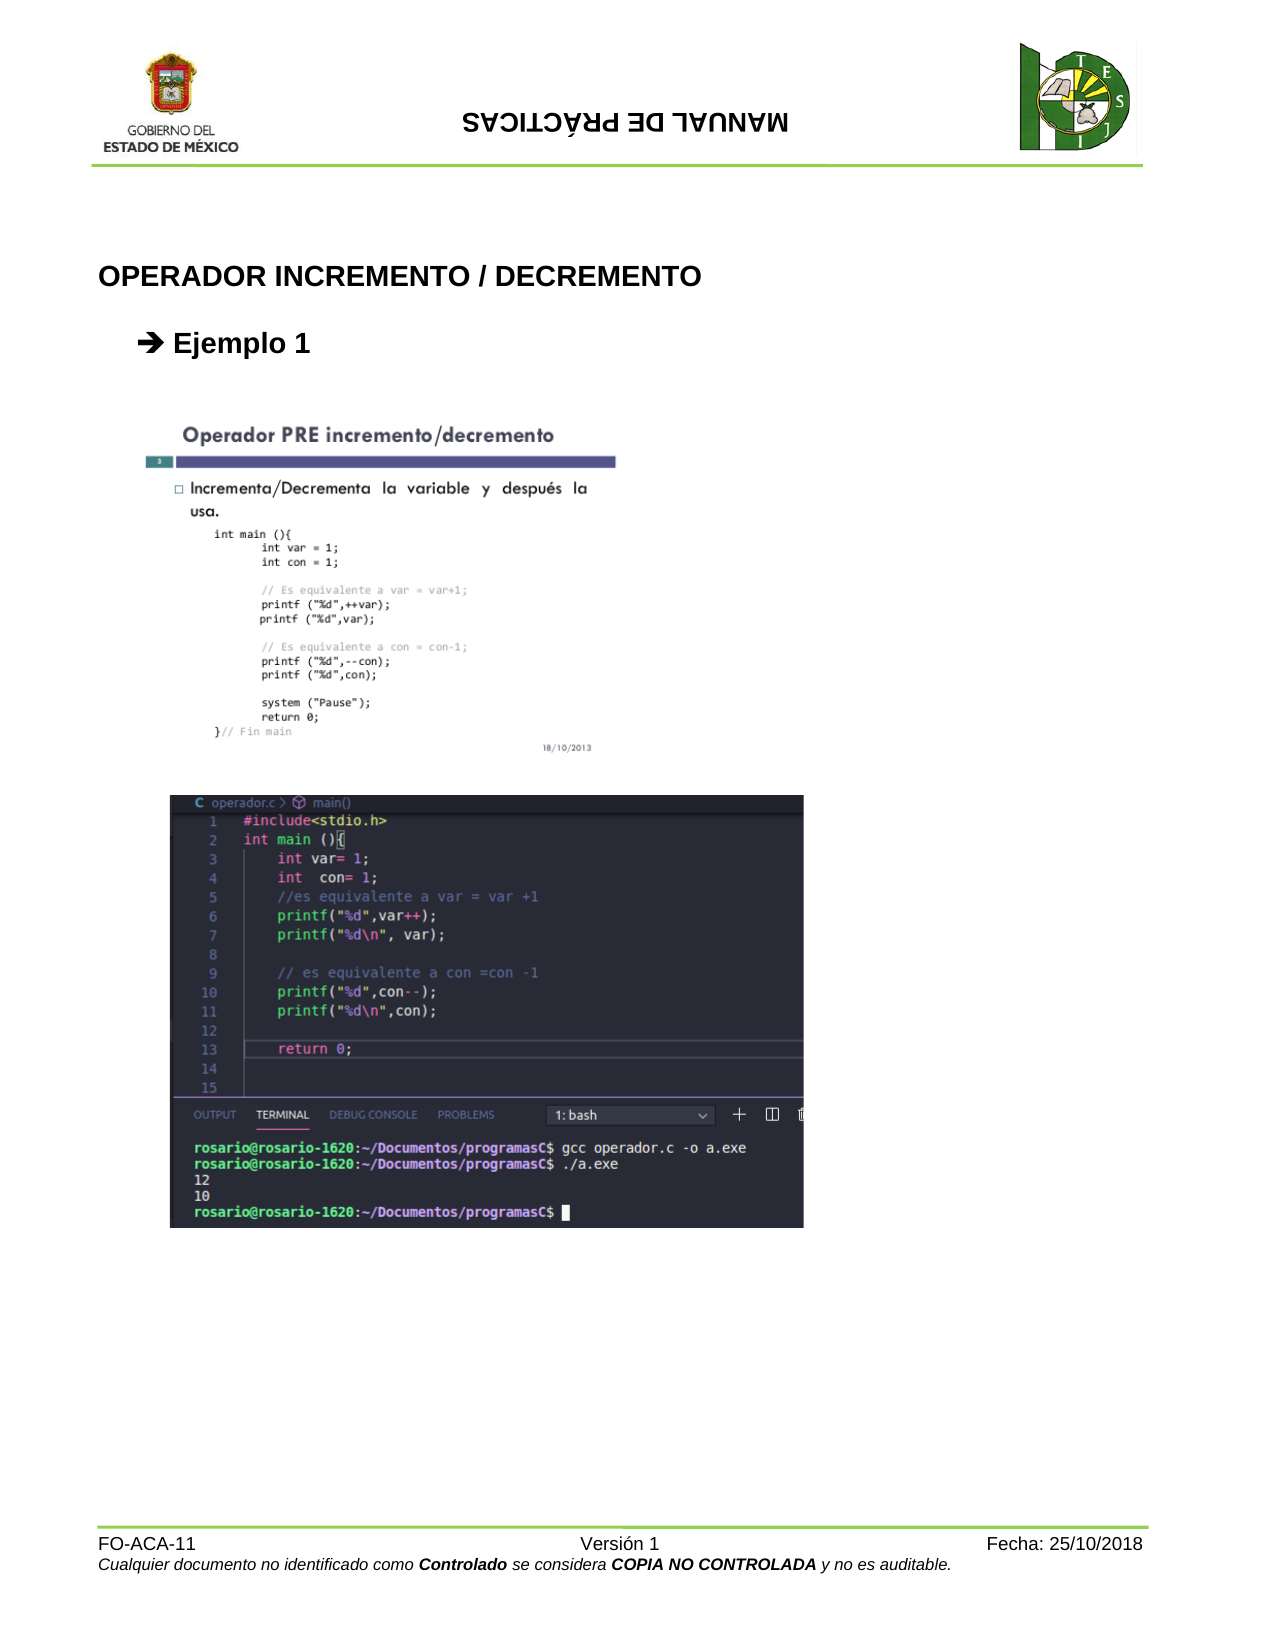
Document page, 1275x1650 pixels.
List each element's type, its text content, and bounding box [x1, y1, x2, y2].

list Ejemplo 1 [135, 326, 1183, 360]
picture [544, 795, 804, 1228]
text OPERADOR INCREMENTO / DECREMENTO [98, 259, 1183, 293]
picture [130, 401, 154, 763]
picture [95, 42, 241, 161]
picture [1018, 41, 1137, 157]
